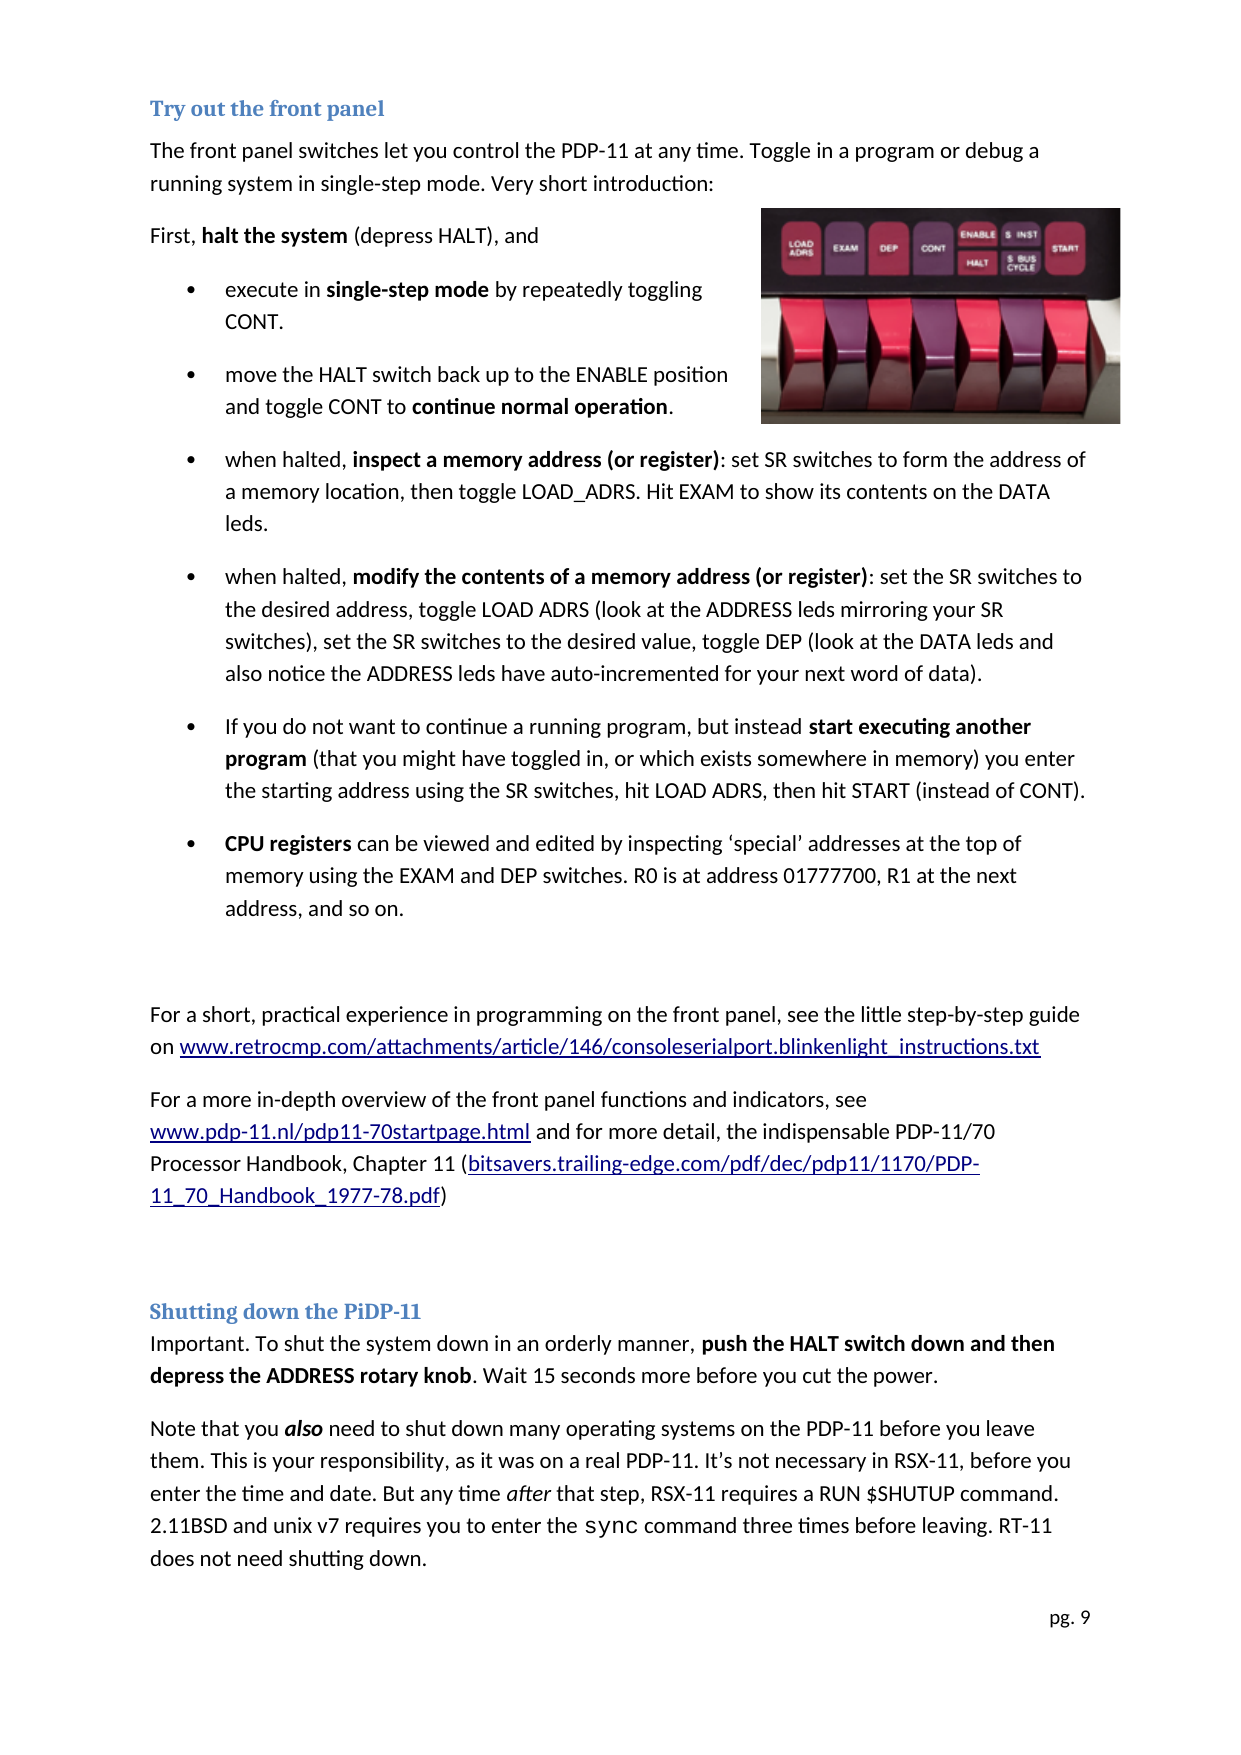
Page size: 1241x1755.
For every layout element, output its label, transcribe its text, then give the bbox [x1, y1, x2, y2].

subtitle Try out the front panel [150, 96, 1090, 122]
text For a more in-depth overview of the front panel functions and indicators, see www.pdp-11.nl/pdp11-70startpage.html and for more detail, the indispensable PDP-11/70 Processor Handbook, Chapter 11 (bitsavers.trailing-edge.com/pdf/dec/pdp11/1170/PDP-11_70_Handbook_1977-78.pdf) [150, 1085, 1090, 1210]
text First, halt the system (depress HALT), and [150, 222, 761, 250]
text Note that you also need to shut down many operating systems on the PDP-11 before you leave them. This is your responsibility, as it was on a real PDP-11. It’s not necessary in RSX-11, before you enter the time and date. But any time after that step, RSX-11 requires a RUN $SHUTUP command. 2.11BSD and unix v7 requires you to enter the sync command three times before leaving. RT-11 does not need shutting down. [150, 1414, 1090, 1572]
text For a short, practical experience in programming on the front panel, see the little step-by-step guide on www.retrocmp.com/attachments/article/146/consoleserialport.blinkenlight_instructions.txt [150, 1000, 1090, 1060]
list when halted, inspect a memory address (or register): set SR switches to form the address of a memory location, then toggle LOAD_ADRS. Hit EXAM to show its contents on the DATA leds. [187, 445, 1090, 537]
text The front panel switches let you control the PDP-11 at any time. Toggle in a program or debug a running system in single-step mode. Very short introduction: [150, 136, 1090, 197]
list execute in single-step mode by repeatedly toggling CONT. [187, 275, 761, 335]
subtitle Shutting down the PiDP-11 [150, 1299, 1090, 1325]
list CPU registers can be viewed and edited by inspecting ‘special’ addresses at the top of memory using the EXAM and DEP switches. R0 is at address 01777700, R1 at the next address, and so on. [187, 829, 1090, 922]
text Important. To shut the system down in an orderly manner, push the HALT switch down and then depress the ADDRESS rotary knob. Wait 15 seconds more before you cut the power. [150, 1329, 1090, 1389]
list If you do not want to continue a running program, but instead start executing another program (that you might have toggled in, or which exists somewhere in memory) you enter the starting address using the SR switches, hit LOAD ADRS, then hit START (instead of CONT). [187, 712, 1090, 804]
list move the HALT switch back up to the ENABLE position and toggle CONT to continue normal operation. [187, 360, 761, 420]
list when halted, modify the contents of a memory address (or register): set the SR switches to the desired address, toggle LOAD ADRS (look at the ADDRESS leds mirroring your SR switches), set the SR switches to the desired value, toggle DEP (look at the DATA leds and also notice the ADDRESS leds have auto-incremented for your next word of data). [187, 562, 1090, 687]
